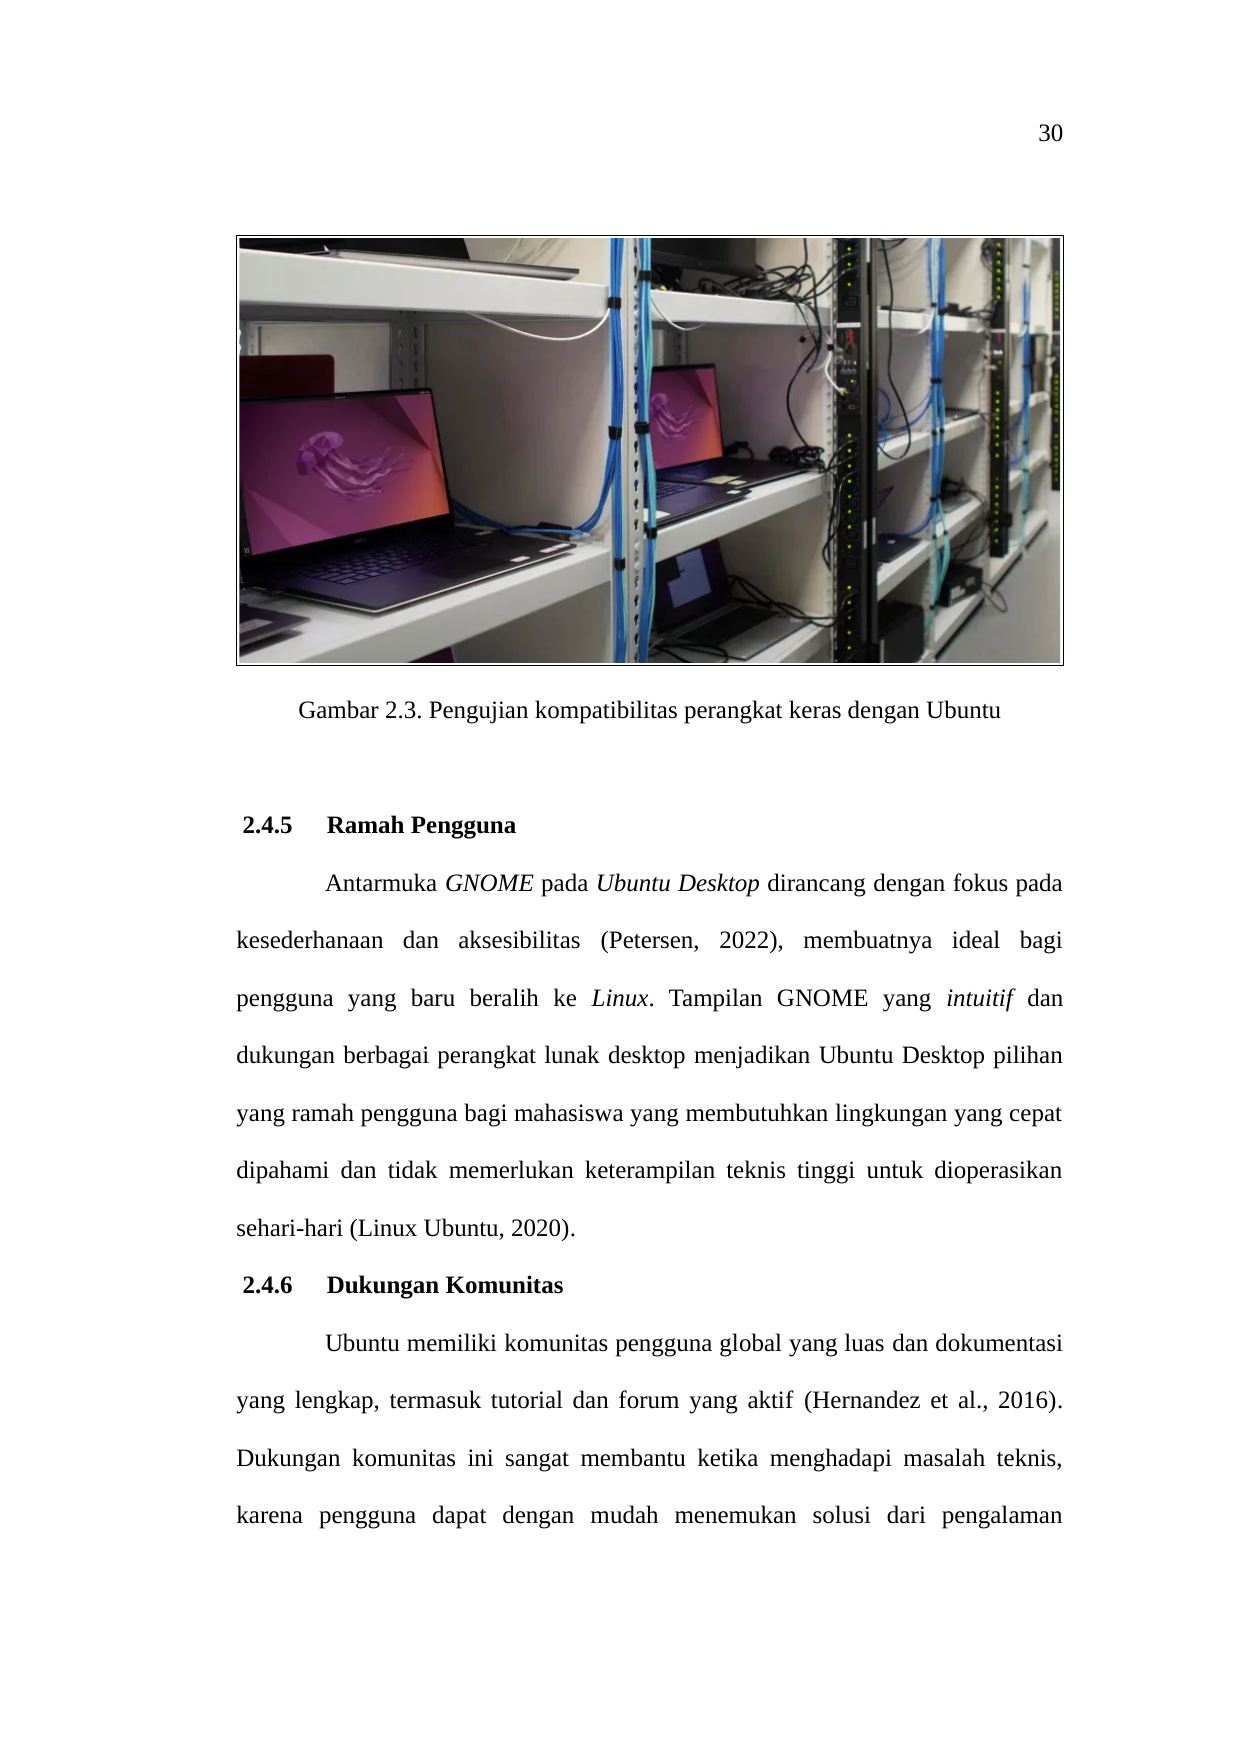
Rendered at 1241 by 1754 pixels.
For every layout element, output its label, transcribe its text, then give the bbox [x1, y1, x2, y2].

text Gambar 2.3. Pengujian kompatibilitas perangkat keras dengan Ubuntu [236, 666, 1063, 724]
picture [239, 238, 1060, 663]
text [237, 236, 1063, 665]
text Ubuntu memiliki komunitas pengguna global yang luas dan dokumentasi yang lengkap, termasuk tutorial dan forum yang aktif (Hernandez et al., 2016). Dukungan komunitas ini sangat membantu ketika menghadapi masalah teknis, karena pengguna dapat dengan mudah menemukan solusi dari pengalaman [236, 1328, 1063, 1529]
subtitle Dukungan Komunitas [236, 1270, 1063, 1299]
text Antarmuka GNOME pada Ubuntu Desktop dirancang dengan fokus pada kesederhanaan dan aksesibilitas (Petersen, 2022), membuatnya ideal bagi pengguna yang baru beralih ke Linux. Tampilan GNOME yang intuitif dan dukungan berbagai perangkat lunak desktop menjadikan Ubuntu Desktop pilihan yang ramah pengguna bagi mahasiswa yang membutuhkan lingkungan yang cepat dipahami dan tidak memerlukan keterampilan teknis tinggi untuk dioperasikan sehari-hari (Linux Ubuntu, 2020)⁠. [236, 868, 1063, 1241]
subtitle Ramah Pengguna [236, 810, 1063, 839]
